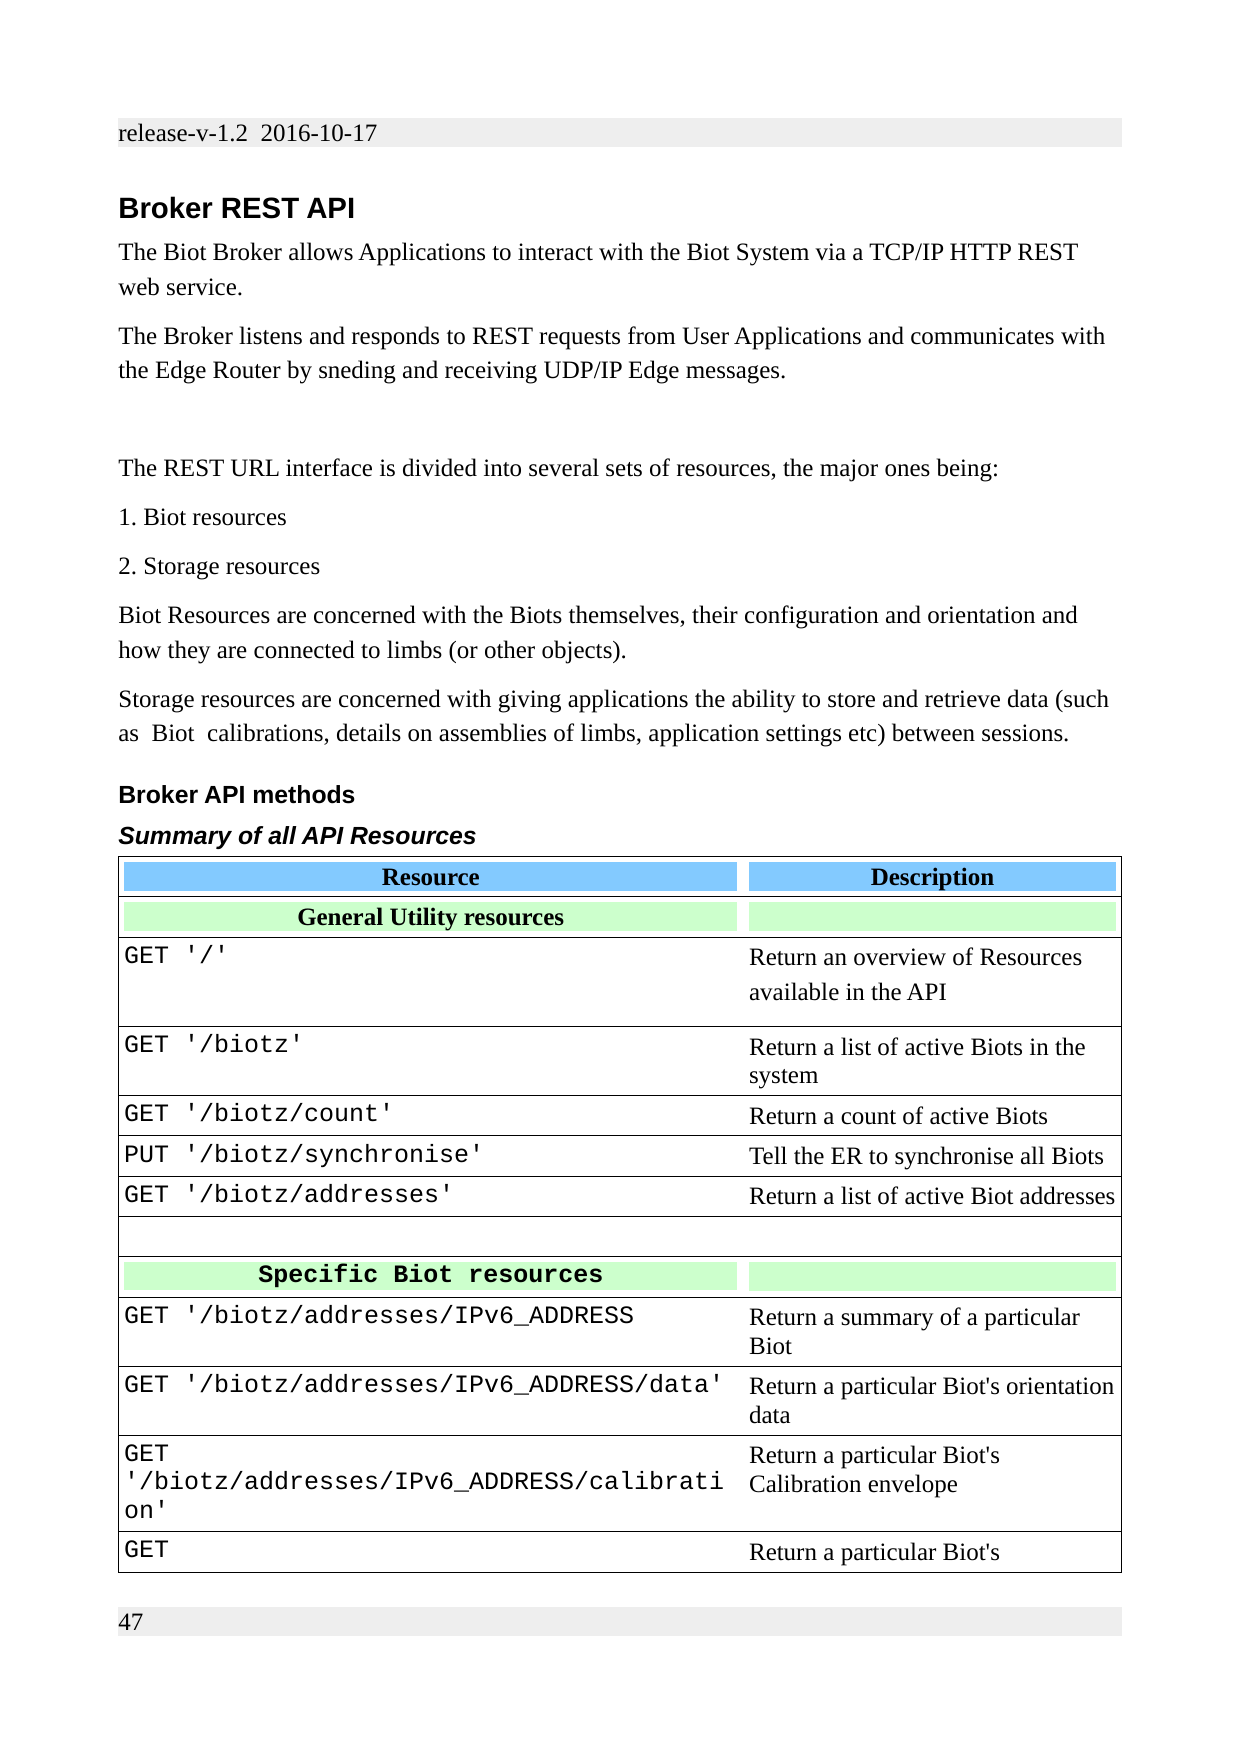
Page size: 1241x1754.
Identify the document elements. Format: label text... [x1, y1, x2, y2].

table_cell GET '/biotz' [119, 1027, 743, 1095]
table_cell Return an overview of Resources available in the API [743, 938, 1121, 1026]
table_cell Return a list of active Biots in the system [743, 1027, 1121, 1095]
text The REST URL interface is divided into several sets of resources, the major ones being: [118, 453, 1122, 482]
table_cell Tell the ER to synchronise all Biots [743, 1136, 1121, 1176]
table_cell [743, 897, 1121, 937]
subtitle Broker REST API [118, 191, 1122, 225]
table_cell Return a count of active Biots [743, 1096, 1121, 1135]
table_cell Return a particular Biot's Calibration envelope [743, 1436, 1121, 1531]
text Storage resources are concerned with giving applications the ability to store and retrieve data (such as Biot calibrations, details on assemblies of limbs, application settings etc) between sessions. [118, 684, 1122, 747]
table_cell Return a list of active Biot addresses [743, 1177, 1121, 1216]
table_cell General Utility resources [119, 897, 743, 937]
table_cell GET '/' [119, 938, 743, 1026]
table_cell Return a particular Biot's orientation data [743, 1367, 1121, 1435]
table_cell [743, 1257, 1121, 1297]
table_cell GET '/biotz/addresses/IPv6_ADDRESS/data' [119, 1367, 743, 1435]
table_cell [119, 1217, 743, 1256]
text The Broker listens and responds to REST requests from User Applications and communicates with the Edge Router by sneding and receiving UDP/IP Edge messages. [118, 321, 1122, 384]
table_cell PUT '/biotz/synchronise' [119, 1136, 743, 1176]
text Biot Resources are concerned with the Biots themselves, their configuration and orientation and how they are connected to limbs (or other objects). [118, 601, 1122, 664]
subtitle Broker API methods [118, 780, 1122, 809]
text The Biot Broker allows Applications to interact with the Biot System via a TCP/IP HTTP REST web service. [118, 237, 1122, 300]
table_cell GET '/biotz/addresses' [119, 1177, 743, 1216]
table_cell GET '/biotz/addresses/IPv6_ADDRESS/calibration' [119, 1436, 743, 1531]
subtitle Summary of all API Resources [118, 821, 1122, 850]
table_cell GET '/biotz/addresses/IPv6_ADDRESS [119, 1298, 743, 1366]
table_header Description [743, 857, 1121, 896]
table_cell Return a summary of a particular Biot [743, 1298, 1121, 1366]
text 1. Biot resources [118, 502, 1122, 531]
table_cell GET '/biotz/count' [119, 1096, 743, 1135]
table_header Resource [119, 857, 743, 896]
text 2. Storage resources [118, 551, 1122, 580]
table_cell [743, 1217, 1121, 1256]
table_cell Return a particular Biot's [743, 1532, 1121, 1572]
table_cell GET [119, 1532, 743, 1572]
table_cell Specific Biot resources [119, 1257, 743, 1297]
